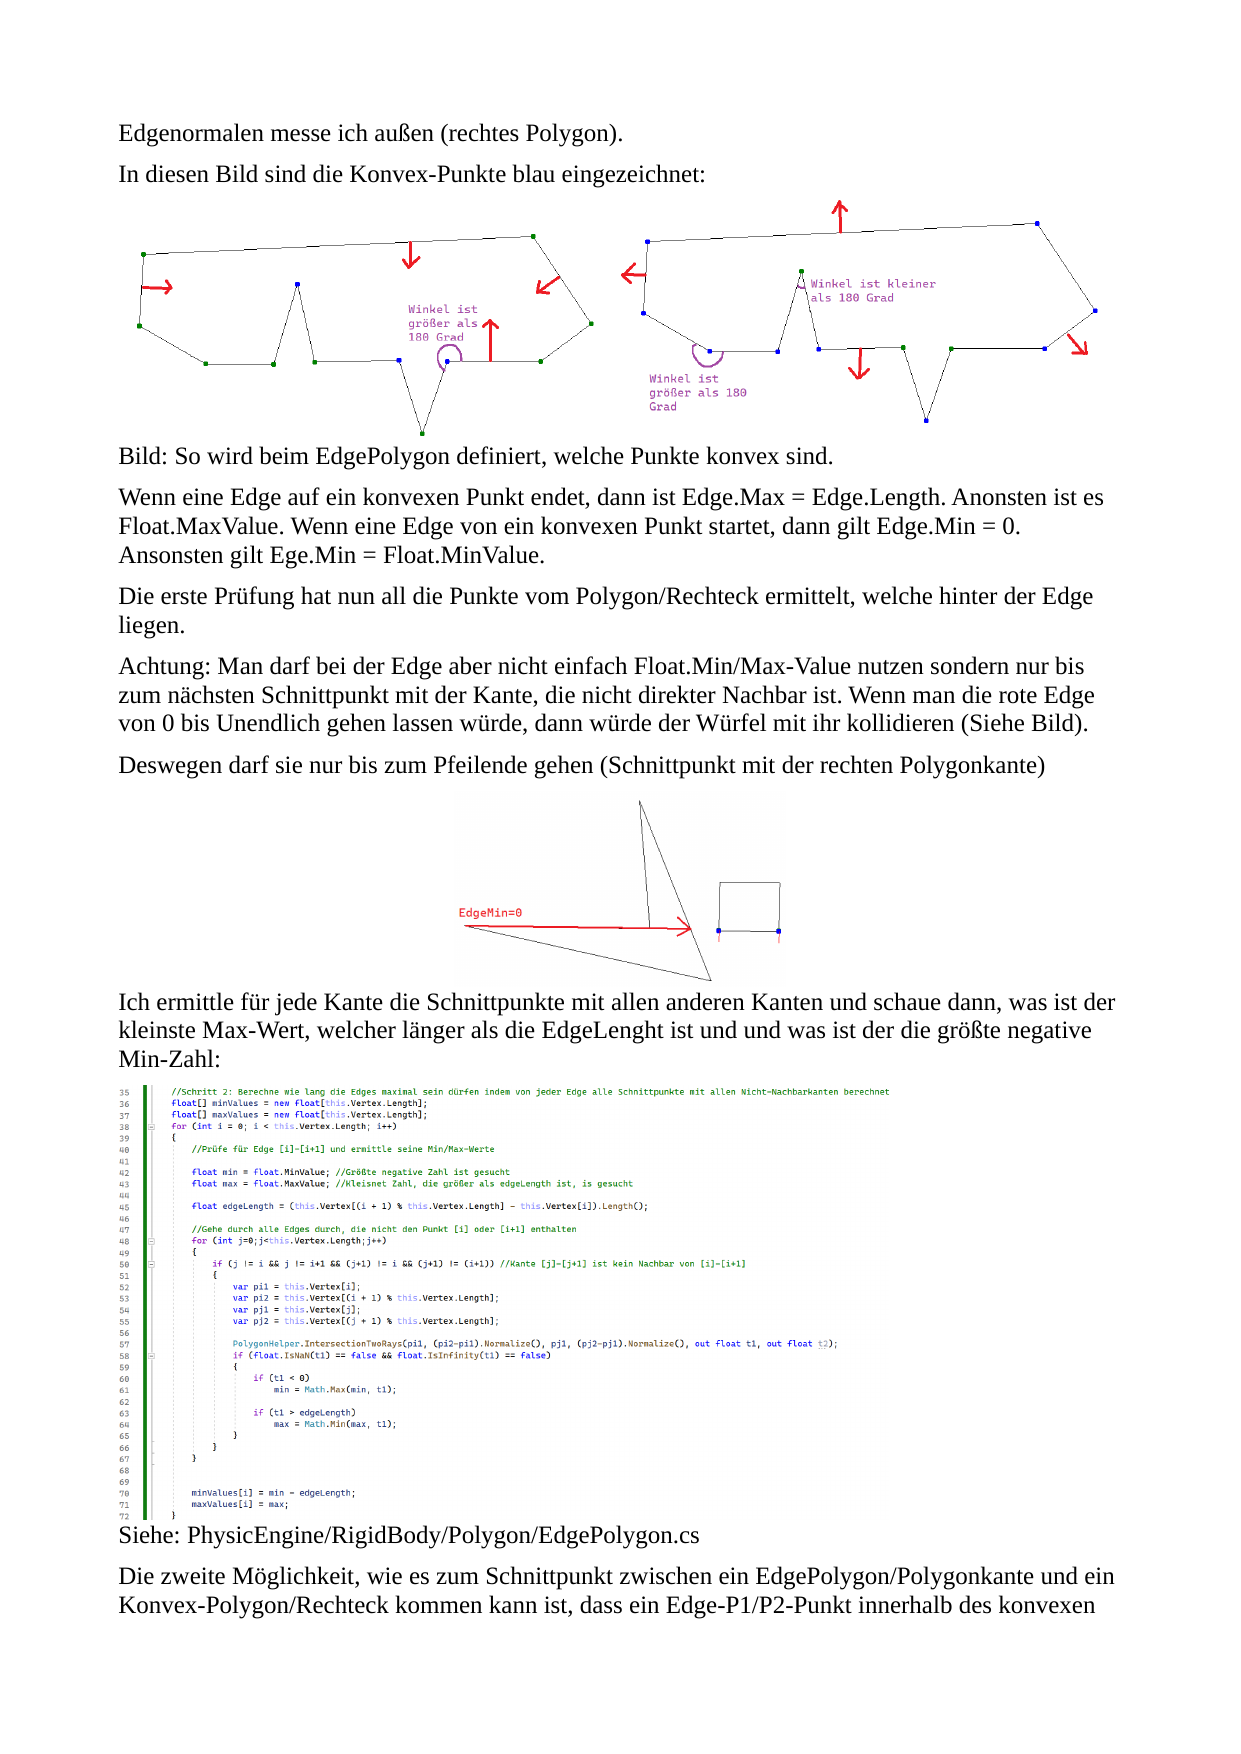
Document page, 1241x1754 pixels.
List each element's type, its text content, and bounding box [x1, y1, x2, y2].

text Bild: So wird beim EdgePolygon definiert, welche Punkte konvex sind. [118, 201, 1122, 470]
text Deswegen darf sie nur bis zum Pfeilende gehen (Schnittpunkt mit der rechten Polygonkante) [118, 750, 1122, 778]
text Ich ermittle für jede Kante die Schnittpunkte mit allen anderen Kanten und schaue dann, was ist der kleinste Max-Wert, welcher länger als die EdgeLenght ist und und was ist der die größte negative Min-Zahl: [118, 791, 1122, 1073]
text In diesen Bild sind die Konvex-Punkte blau eingezeichnet: [118, 159, 1122, 188]
text Siehe: PhysicEngine/RigidBody/Polygon/EdgePolygon.cs [118, 1085, 1122, 1549]
text Die zweite Möglichkeit, wie es zum Schnittpunkt zwischen ein EdgePolygon/Polygonkante und ein Konvex-Polygon/Rechteck kommen kann ist, dass ein Edge-P1/P2-Punkt innerhalb des konvexen [118, 1561, 1122, 1619]
picture [454, 791, 787, 987]
text Edgenormalen messe ich außen (rechtes Polygon). [118, 118, 1122, 147]
picture [131, 200, 1109, 441]
text Wenn eine Edge auf ein konvexen Punkt endet, dann ist Edge.Max = Edge.Length. Anonsten ist es Float.MaxValue. Wenn eine Edge von ein konvexen Punkt startet, dann gilt Edge.Min = 0. Ansonsten gilt Ege.Min = Float.MinValue. [118, 482, 1122, 568]
text Achtung: Man darf bei der Edge aber nicht einfach Float.Min/Max-Value nutzen sondern nur bis zum nächsten Schnittpunkt mit der Kante, die nicht direkter Nachbar ist. Wenn man die rote Edge von 0 bis Unendlich gehen lassen würde, dann würde der Würfel mit ihr kollidieren (Siehe Bild). [118, 651, 1122, 737]
picture [118, 1085, 890, 1520]
text Die erste Prüfung hat nun all die Punkte vom Polygon/Rechteck ermittelt, welche hinter der Edge liegen. [118, 581, 1122, 638]
